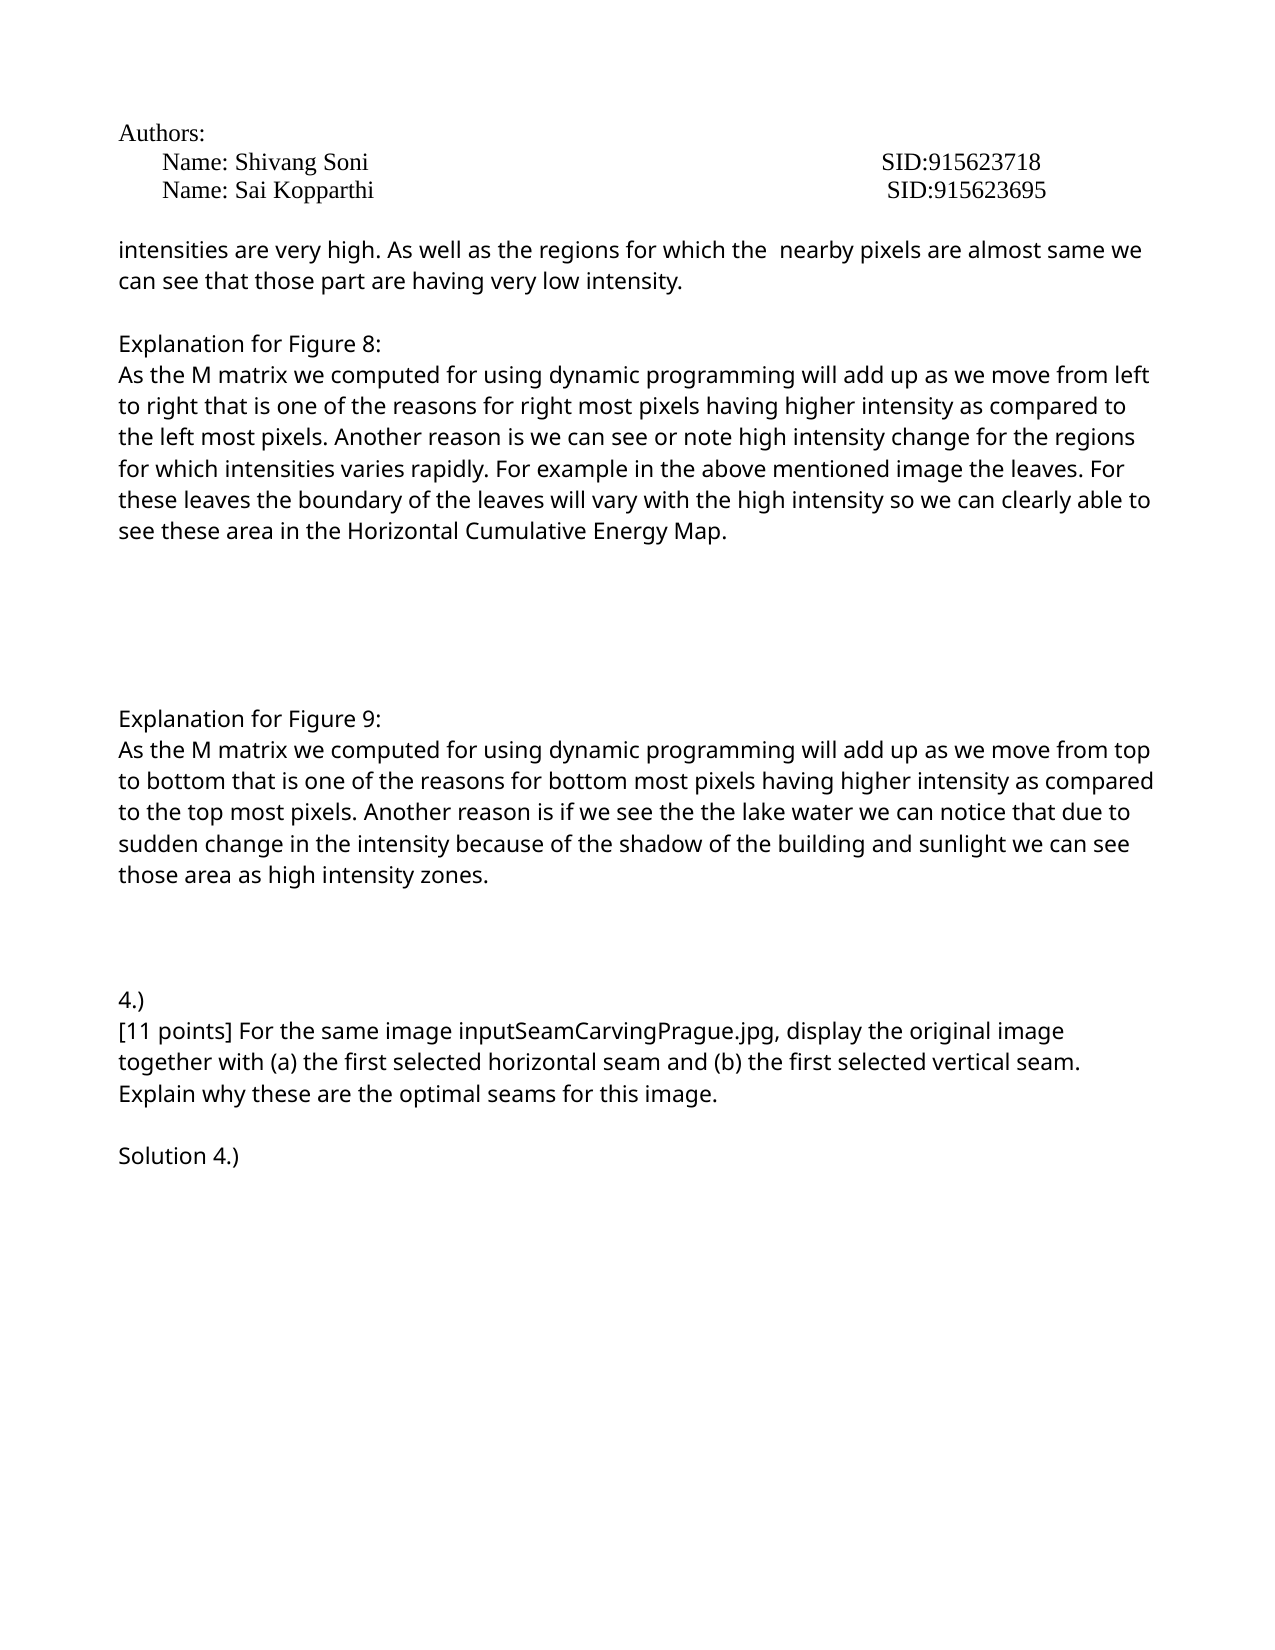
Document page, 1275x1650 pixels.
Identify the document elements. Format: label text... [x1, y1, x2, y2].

text As the M matrix we computed for using dynamic programming will add up as we move from left to right that is one of the reasons for right most pixels having higher intensity as compared to the left most pixels. Another reason is we can see or note high intensity change for the regions for which intensities varies rapidly. For example in the above mentioned image the leaves. For these leaves the boundary of the leaves will vary with the high intensity so we can clearly able to see these area in the Horizontal Cumulative Energy Map. [118, 359, 1157, 546]
text [11 points] For the same image inputSeamCarvingPrague.jpg, display the original image together with (a) the first selected horizontal seam and (b) the first selected vertical seam. Explain why these are the optimal seams for this image. [118, 1015, 1157, 1109]
text Explanation for Figure 8: [118, 328, 1157, 359]
text intensities are very high. As well as the regions for which the nearby pixels are almost same we can see that those part are having very low intensity. [118, 234, 1157, 296]
text As the M matrix we computed for using dynamic programming will add up as we move from top to bottom that is one of the reasons for bottom most pixels having higher intensity as compared to the top most pixels. Another reason is if we see the the lake water we can notice that due to sudden change in the intensity because of the shadow of the building and sunlight we can see those area as high intensity zones. [118, 734, 1157, 890]
text 4.) [118, 984, 1157, 1015]
text Solution 4.) [118, 1140, 1157, 1171]
text Explanation for Figure 9: [118, 703, 1157, 734]
